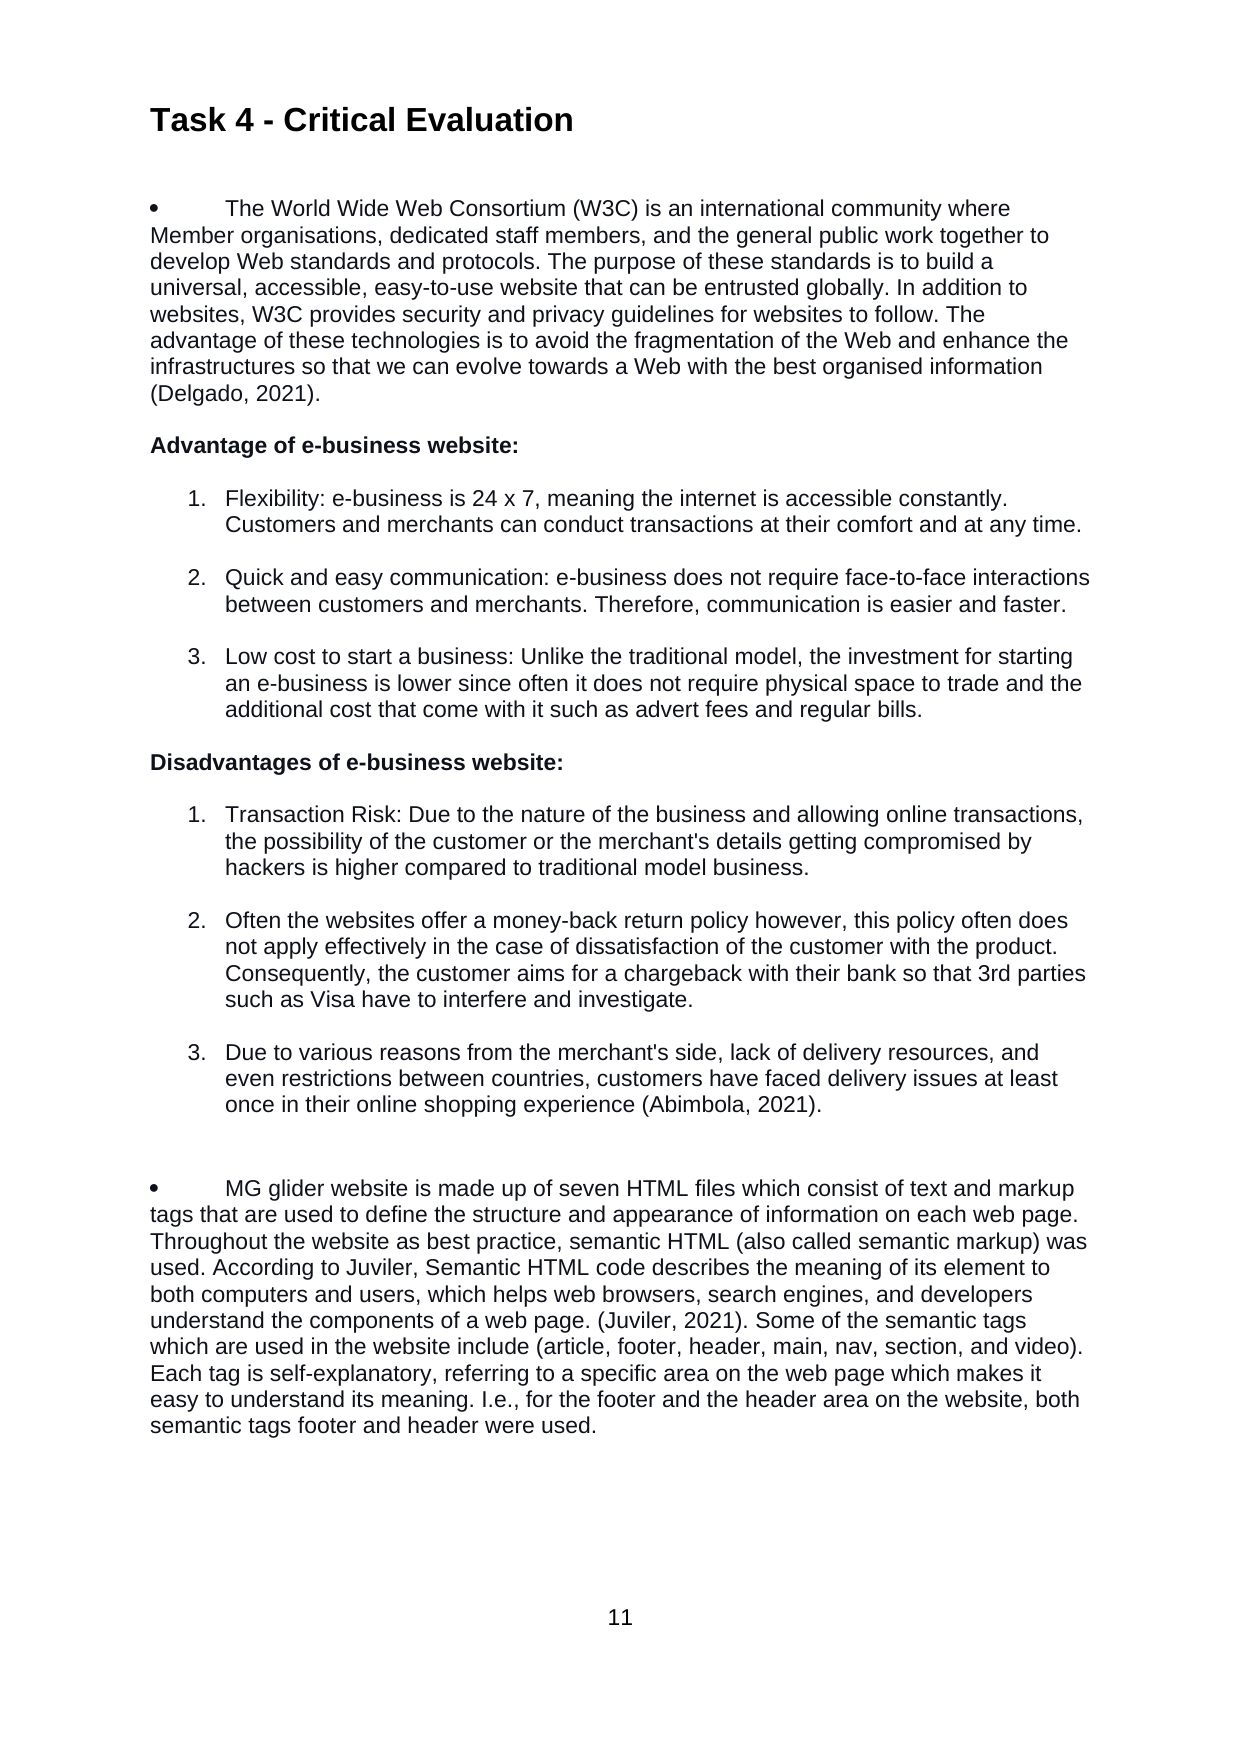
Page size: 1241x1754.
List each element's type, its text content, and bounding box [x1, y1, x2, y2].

list Flexibility: e-business is 24 x 7, meaning the internet is accessible constantly. Customers and merchants can conduct transactions at their comfort and at any time. [187, 485, 1090, 538]
list Due to various reasons from the merchant's side, lack of delivery resources, and even restrictions between countries, customers have faced delivery issues at least once in their online shopping experience (Abimbola, 2021). [187, 1038, 1090, 1118]
list Low cost to start a business: Unlike the traditional model, the investment for starting an e-business is lower since often it does not require physical space to trade and the additional cost that come with it such as advert fees and regular bills. [187, 643, 1090, 722]
list MG glider website is made up of seven HTML files which consist of text and markup tags that are used to define the structure and appearance of information on each web page. Throughout the website as best practice, semantic HTML (also called semantic markup) was used. According to Juviler, Semantic HTML code describes the meaning of its element to both computers and users, which helps web browsers, search engines, and developers understand the components of a web page. (Juviler, 2021). Some of the semantic tags which are used in the website include (article, footer, header, main, nav, section, and video). Each tag is self-explanatory, referring to a specific area on the web page which makes it easy to understand its meaning. I.e., for the footer and the header area on the website, both semantic tags footer and header were used. [150, 1175, 1090, 1439]
text Advantage of e-business website: [150, 432, 1090, 459]
list Often the websites offer a money-back return policy however, this policy often does not apply effectively in the case of dissatisfaction of the customer with the product. Consequently, the customer aims for a chargeback with their bank so that 3rd parties such as Visa have to interfere and investigate. [187, 907, 1090, 1012]
text Disadvantages of e-business website: [150, 749, 1090, 775]
list The World Wide Web Consortium (W3C) is an international community where Member organisations, dedicated staff members, and the general public work together to develop Web standards and protocols. The purpose of these standards is to build a universal, accessible, easy-to-use website that can be entrusted globally. In addition to websites, W3C provides security and privacy guidelines for websites to follow. The advantage of these technologies is to avoid the fragmentation of the Web and enhance the infrastructures so that we can evolve towards a Web with the best organised information (Delgado, 2021). [150, 195, 1090, 406]
subtitle Task 4 - Critical Evaluation [150, 100, 1090, 138]
list Transaction Risk: Due to the nature of the business and allowing online transactions, the possibility of the customer or the merchant's details getting compromised by hackers is higher compared to traditional model business. [187, 801, 1090, 880]
list Quick and easy communication: e-business does not require face-to-face interactions between customers and merchants. Therefore, communication is easier and faster. [187, 564, 1090, 617]
